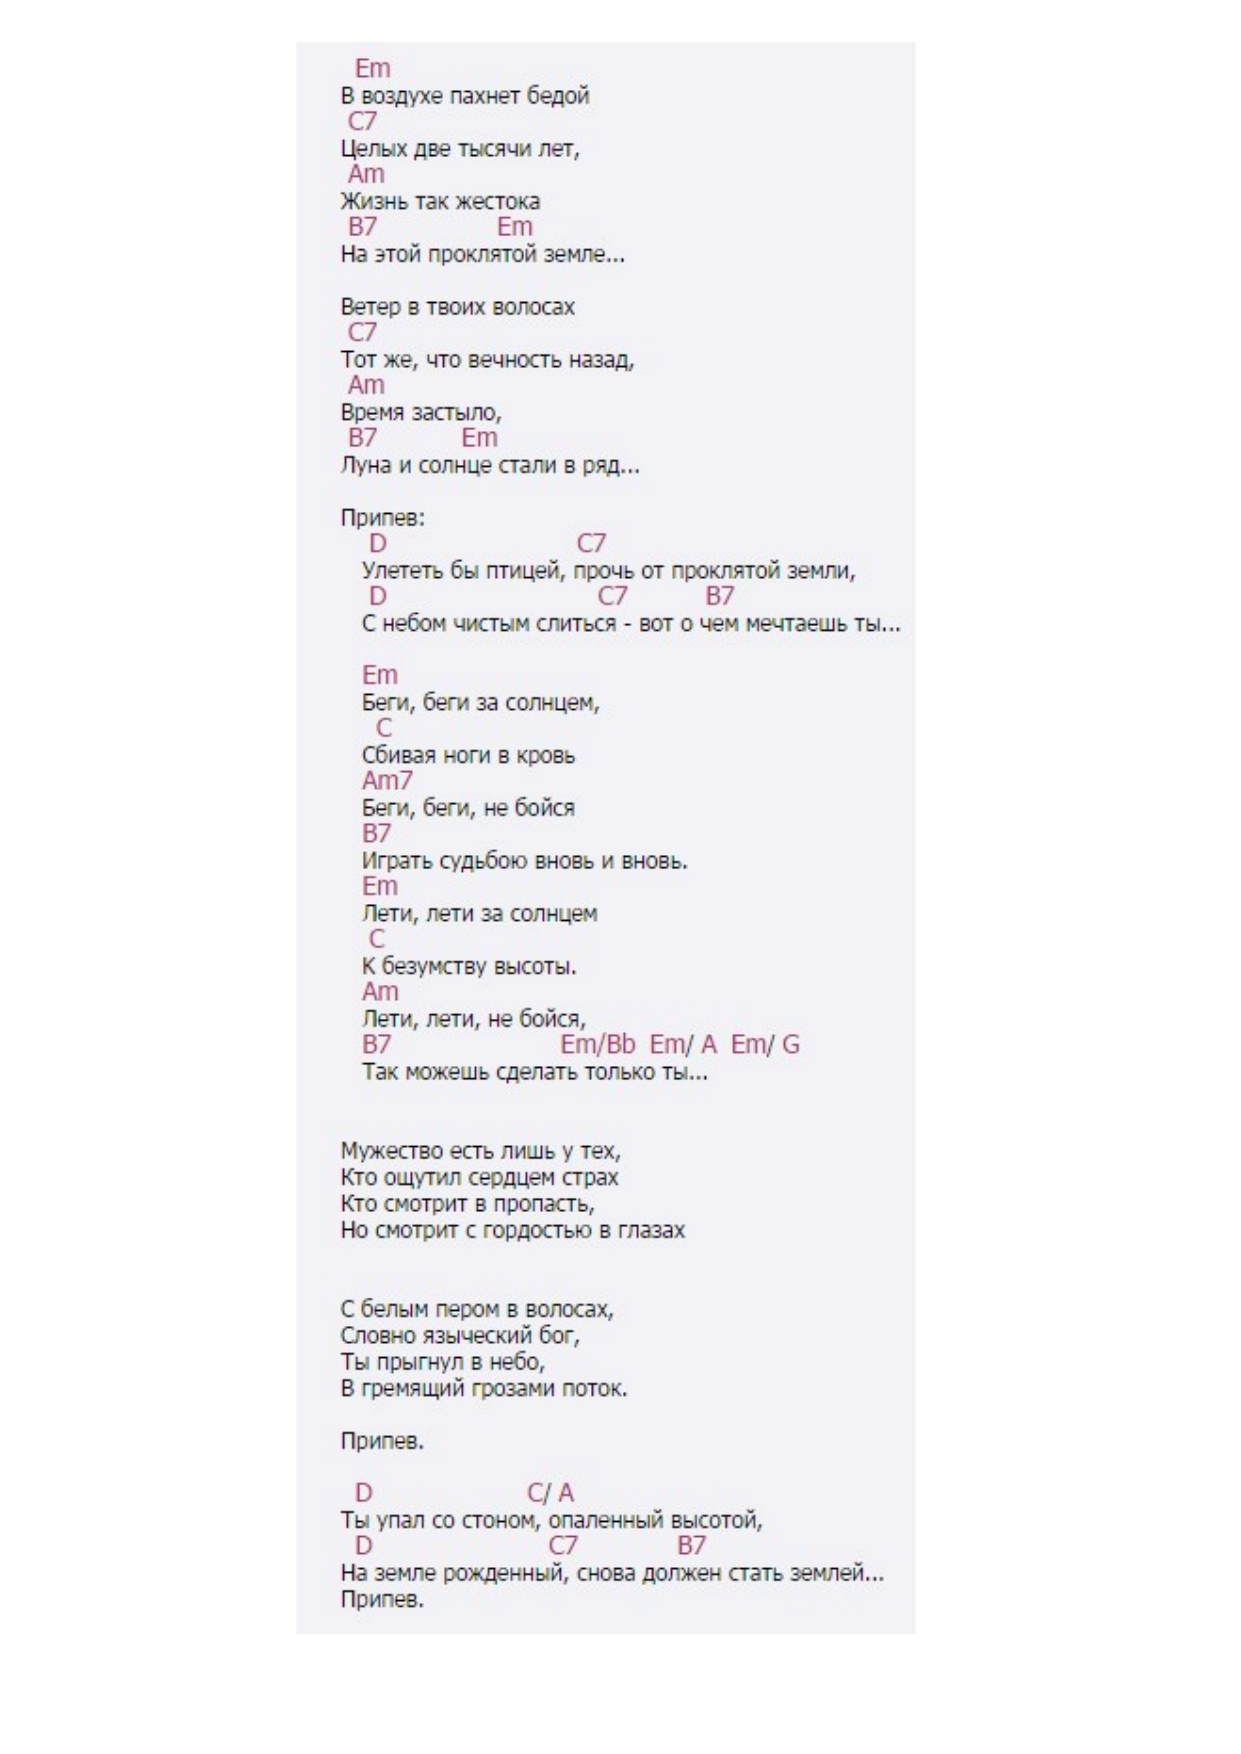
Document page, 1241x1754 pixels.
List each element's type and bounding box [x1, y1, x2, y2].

picture [296, 42, 916, 1634]
